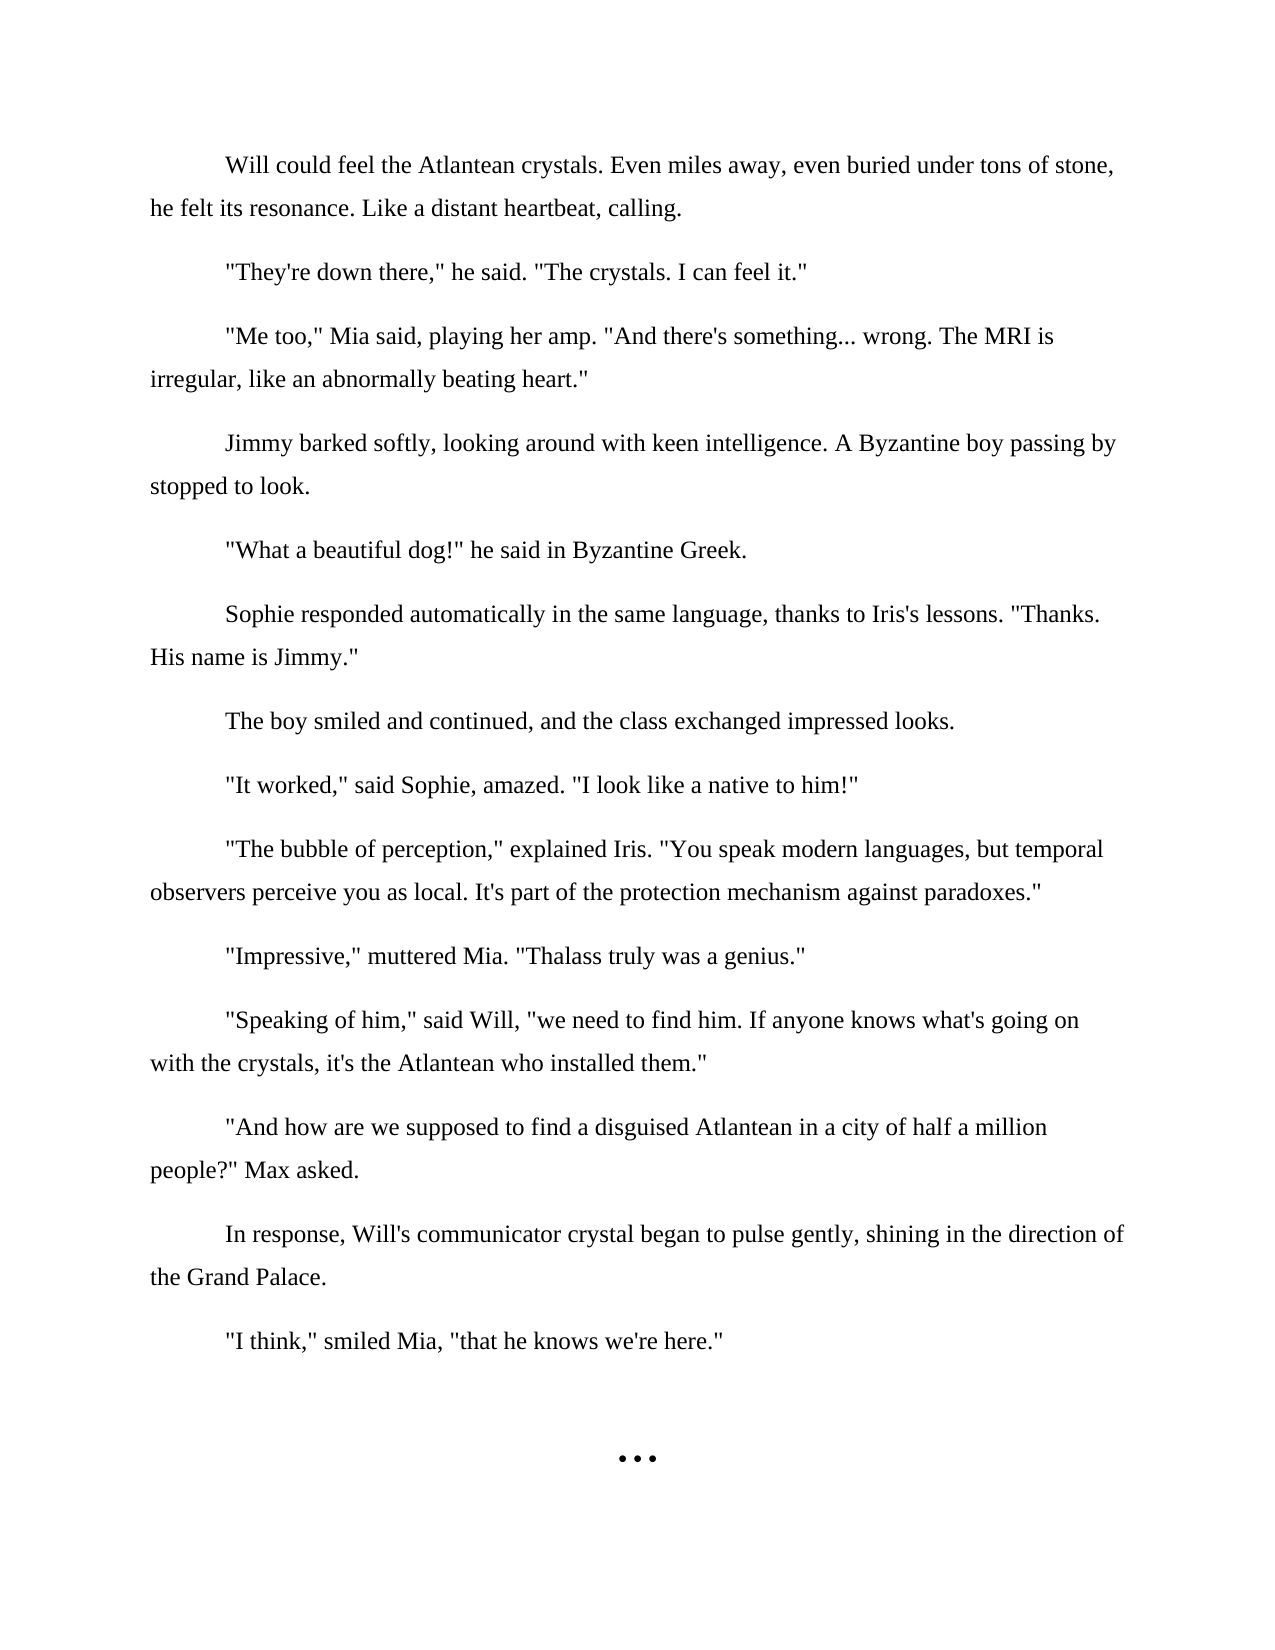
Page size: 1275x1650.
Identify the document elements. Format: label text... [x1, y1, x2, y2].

text "They're down there," he said. "The crystals. I can feel it." [150, 257, 1125, 286]
text "The bubble of perception," explained Iris. "You speak modern languages, but temporal observers perceive you as local. It's part of the protection mechanism against paradoxes." [150, 834, 1125, 906]
text In response, Will's communicator crystal began to pulse gently, shining in the direction of the Grand Palace. [150, 1219, 1125, 1291]
text Will could feel the Atlantean crystals. Even miles away, even buried under tons of stone, he felt its resonance. Like a distant heartbeat, calling. [150, 150, 1125, 222]
text "Speaking of him," said Will, "we need to find him. If anyone knows what's going on with the crystals, it's the Atlantean who installed them." [150, 1005, 1125, 1077]
text "And how are we supposed to find a disguised Atlantean in a city of half a million people?" Max asked. [150, 1112, 1125, 1184]
text "It worked," said Sophie, amazed. "I look like a native to him!" [150, 770, 1125, 799]
text • • • [150, 1444, 1125, 1473]
text "What a beautiful dog!" he said in Byzantine Greek. [150, 535, 1125, 564]
text Sophie responded automatically in the same language, thanks to Iris's lessons. "Thanks. His name is Jimmy." [150, 599, 1125, 671]
text "Me too," Mia said, playing her amp. "And there's something... wrong. The MRI is irregular, like an abnormally beating heart." [150, 321, 1125, 393]
text Jimmy barked softly, looking around with keen intelligence. A Byzantine boy passing by stopped to look. [150, 428, 1125, 500]
text "I think," smiled Mia, "that he knows we're here." [150, 1326, 1125, 1355]
text The boy smiled and continued, and the class exchanged impressed looks. [150, 706, 1125, 735]
text "Impressive," muttered Mia. "Thalass truly was a genius." [150, 941, 1125, 970]
